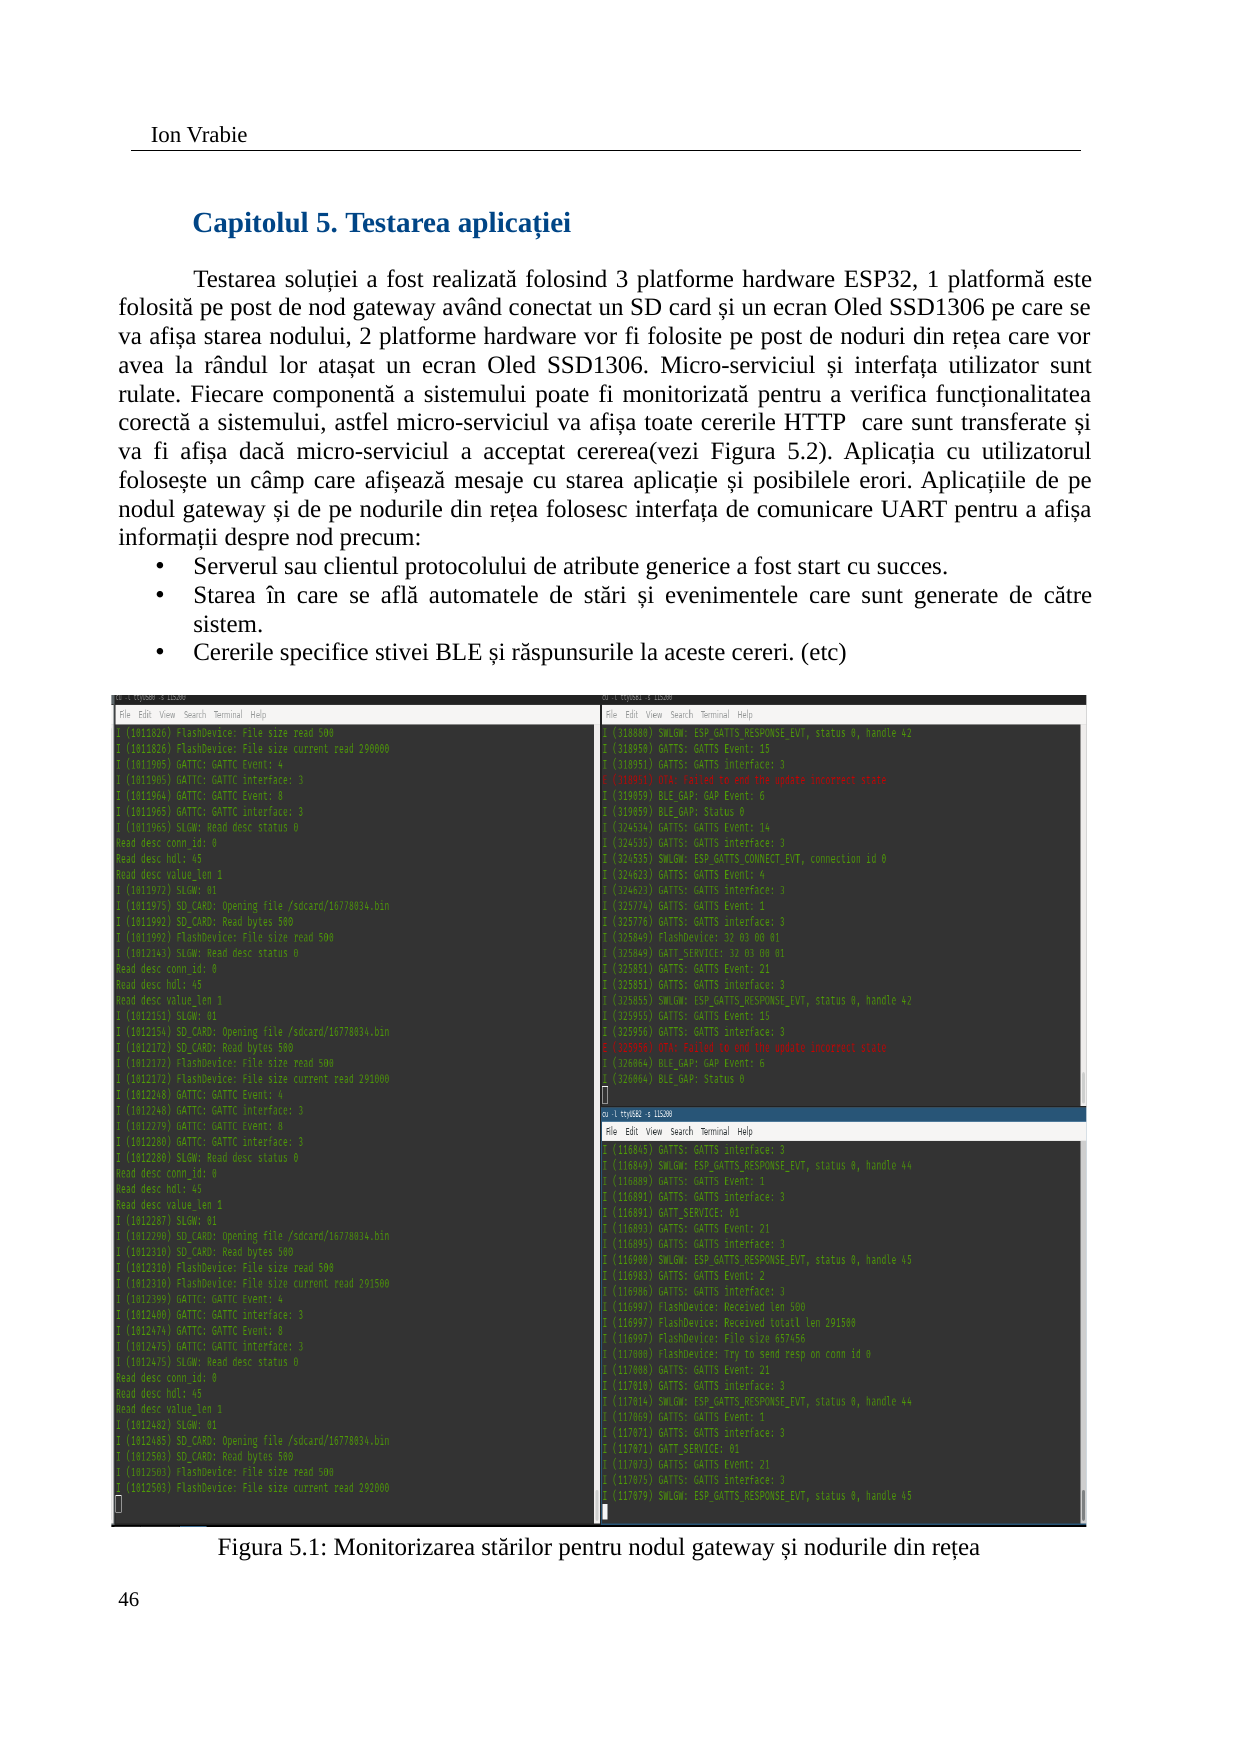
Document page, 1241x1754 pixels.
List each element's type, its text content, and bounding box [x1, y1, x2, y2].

subtitle Testarea aplicației [192, 205, 1093, 239]
picture [111, 695, 1087, 1527]
list Starea în care se află automatele de stări și evenimentele care sunt generate de către sistem. [156, 580, 1093, 637]
text Testarea soluției a fost realizată folosind 3 platforme hardware ESP32, 1 platformă este folosită pe post de nod gateway având conectat un SD card și un ecran Oled SSD1306 pe care se va afișa starea nodului, 2 platforme hardware vor fi folosite pe post de noduri din rețea care vor avea la rândul lor atașat un ecran Oled SSD1306. Micro-serviciul și interfața utilizator sunt rulate. Fiecare componentă a sistemului poate fi monitorizată pentru a verifica funcționalitatea corectă a sistemului, astfel micro-serviciul va afișa toate cererile HTTP care sunt transferate și va fi afișa dacă micro-serviciul a acceptat cererea(vezi Figura 5.2). Aplicația cu utilizatorul folosește un câmp care afișează mesaje cu starea aplicație și posibilele erori. Aplicațiile de pe nodul gateway și de pe nodurile din rețea folosesc interfața de comunicare UART pentru a afișa informații despre nod precum: [118, 264, 1093, 551]
text Figura 5.1: Monitorizarea stărilor pentru nodul gateway și nodurile din rețea [111, 1527, 1086, 1561]
list Serverul sau clientul protocolului de atribute generice a fost start cu succes. [156, 551, 1093, 580]
list Cererile specifice stivei BLE și răspunsurile la aceste cereri. (etc) [156, 637, 1093, 666]
